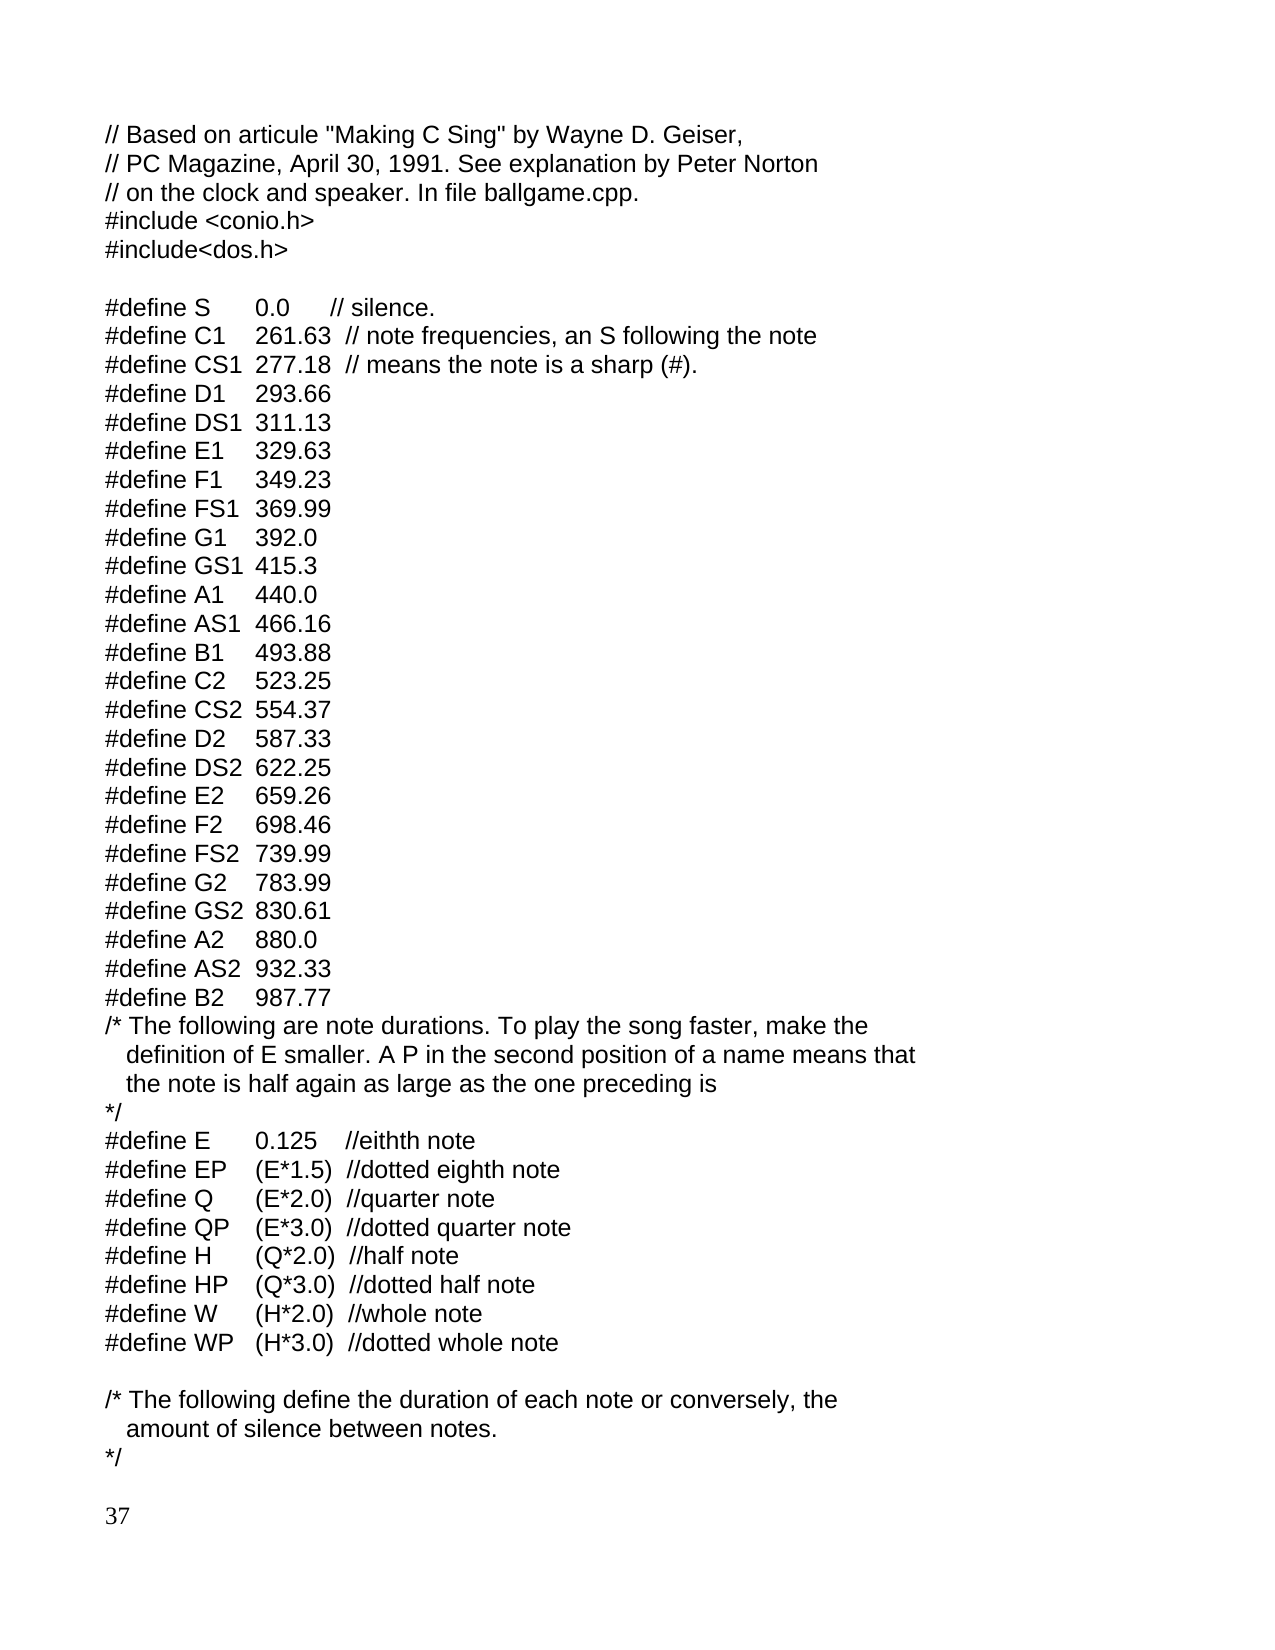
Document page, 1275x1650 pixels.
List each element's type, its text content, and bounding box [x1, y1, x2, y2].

text #define B1 493.88 [105, 637, 1170, 666]
text */ [105, 1442, 1170, 1471]
text // Based on articule "Making C Sing" by Wayne D. Geiser, [105, 120, 1170, 149]
text #define CS2 554.37 [105, 695, 1170, 724]
text #define EP (E*1.5) //dotted eighth note [105, 1155, 1170, 1184]
text #define FS1 369.99 [105, 494, 1170, 522]
text #define F1 349.23 [105, 465, 1170, 494]
text #define E 0.125 //eithth note [105, 1126, 1170, 1155]
text #define HP (Q*3.0) //dotted half note [105, 1270, 1170, 1299]
text #define WP (H*3.0) //dotted whole note [105, 1327, 1170, 1356]
text #define C1 261.63 // note frequencies, an S following the note [105, 321, 1170, 350]
text #include <conio.h> [105, 206, 1170, 235]
text #define D2 587.33 [105, 724, 1170, 752]
text #define AS1 466.16 [105, 609, 1170, 637]
text #define FS2 739.99 [105, 839, 1170, 867]
text #define GS1 415.3 [105, 551, 1170, 580]
text #define AS2 932.33 [105, 954, 1170, 982]
text #define W (H*2.0) //whole note [105, 1299, 1170, 1327]
text #define G1 392.0 [105, 522, 1170, 551]
text #define G2 783.99 [105, 867, 1170, 896]
text #define H (Q*2.0) //half note [105, 1241, 1170, 1270]
text #define Q (E*2.0) //quarter note [105, 1184, 1170, 1212]
text #define S 0.0 // silence. [105, 292, 1170, 321]
text #define B2 987.77 [105, 982, 1170, 1011]
text #define E2 659.26 [105, 781, 1170, 810]
text #define C2 523.25 [105, 666, 1170, 695]
text /* The following define the duration of each note or conversely, the [105, 1385, 1170, 1414]
text #define DS2 622.25 [105, 752, 1170, 781]
text #define GS2 830.61 [105, 896, 1170, 925]
text the note is half again as large as the one preceding is [105, 1069, 1170, 1097]
text #define D1 293.66 [105, 379, 1170, 407]
text // PC Magazine, April 30, 1991. See explanation by Peter Norton [105, 149, 1170, 177]
text #define QP (E*3.0) //dotted quarter note [105, 1212, 1170, 1241]
text #define E1 329.63 [105, 436, 1170, 465]
text #define DS1 311.13 [105, 407, 1170, 436]
text // on the clock and speaker. In file ballgame.cpp. [105, 177, 1170, 206]
text #include<dos.h> [105, 235, 1170, 264]
text definition of E smaller. A P in the second position of a name means that [105, 1040, 1170, 1069]
text */ [105, 1097, 1170, 1126]
text /* The following are note durations. To play the song faster, make the [105, 1011, 1170, 1040]
text #define A2 880.0 [105, 925, 1170, 954]
text #define F2 698.46 [105, 810, 1170, 839]
text #define A1 440.0 [105, 580, 1170, 609]
text #define CS1 277.18 // means the note is a sharp (#). [105, 350, 1170, 379]
text amount of silence between notes. [105, 1414, 1170, 1442]
